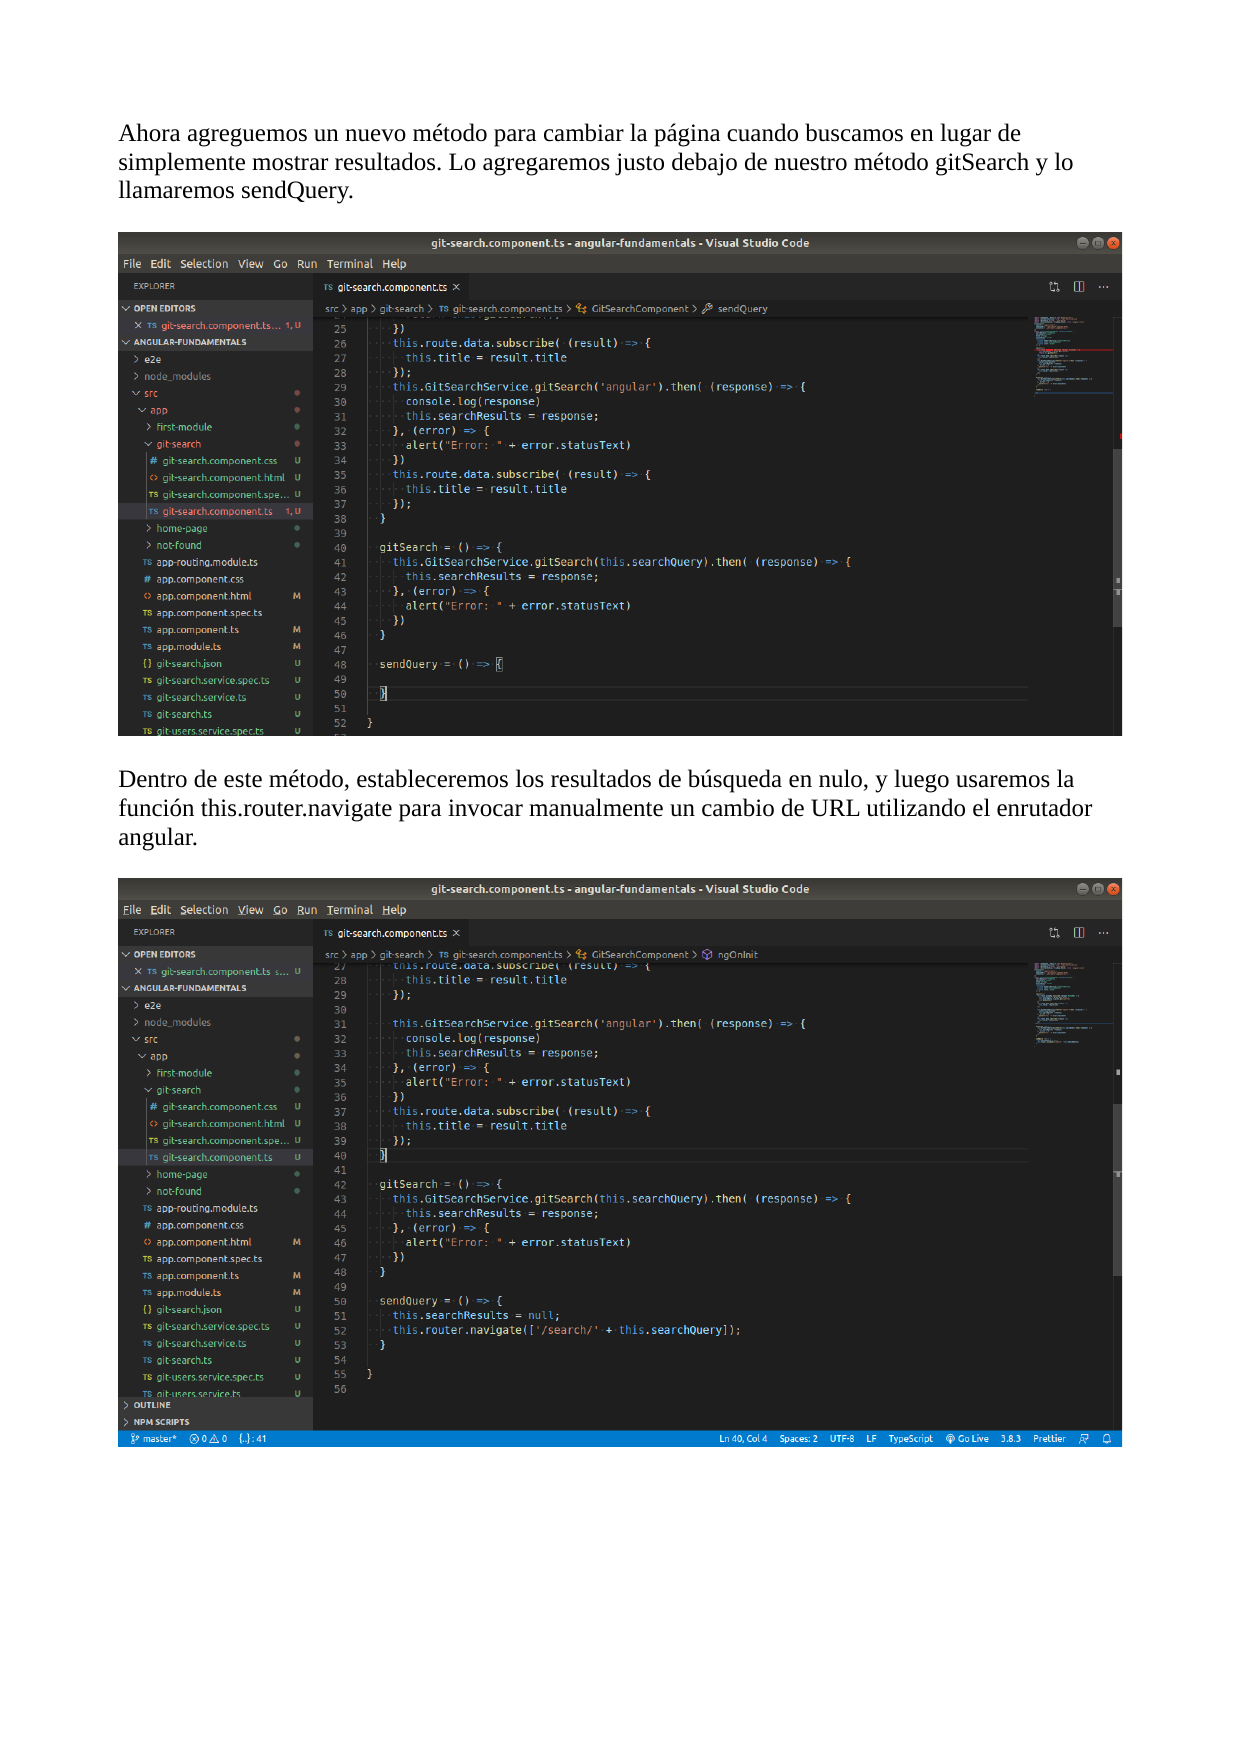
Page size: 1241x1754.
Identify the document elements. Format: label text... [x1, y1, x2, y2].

picture [118, 232, 1123, 736]
picture [118, 878, 1123, 1447]
text Ahora agreguemos un nuevo método para cambiar la página cuando buscamos en lugar de simplemente mostrar resultados. Lo agregaremos justo debajo de nuestro método gitSearch y lo llamaremos sendQuery. [118, 118, 1122, 204]
text Dentro de este método, estableceremos los resultados de búsqueda en nulo, y luego usaremos la función this.router.navigate para invocar manualmente un cambio de URL utilizando el enrutador angular. [118, 764, 1122, 850]
